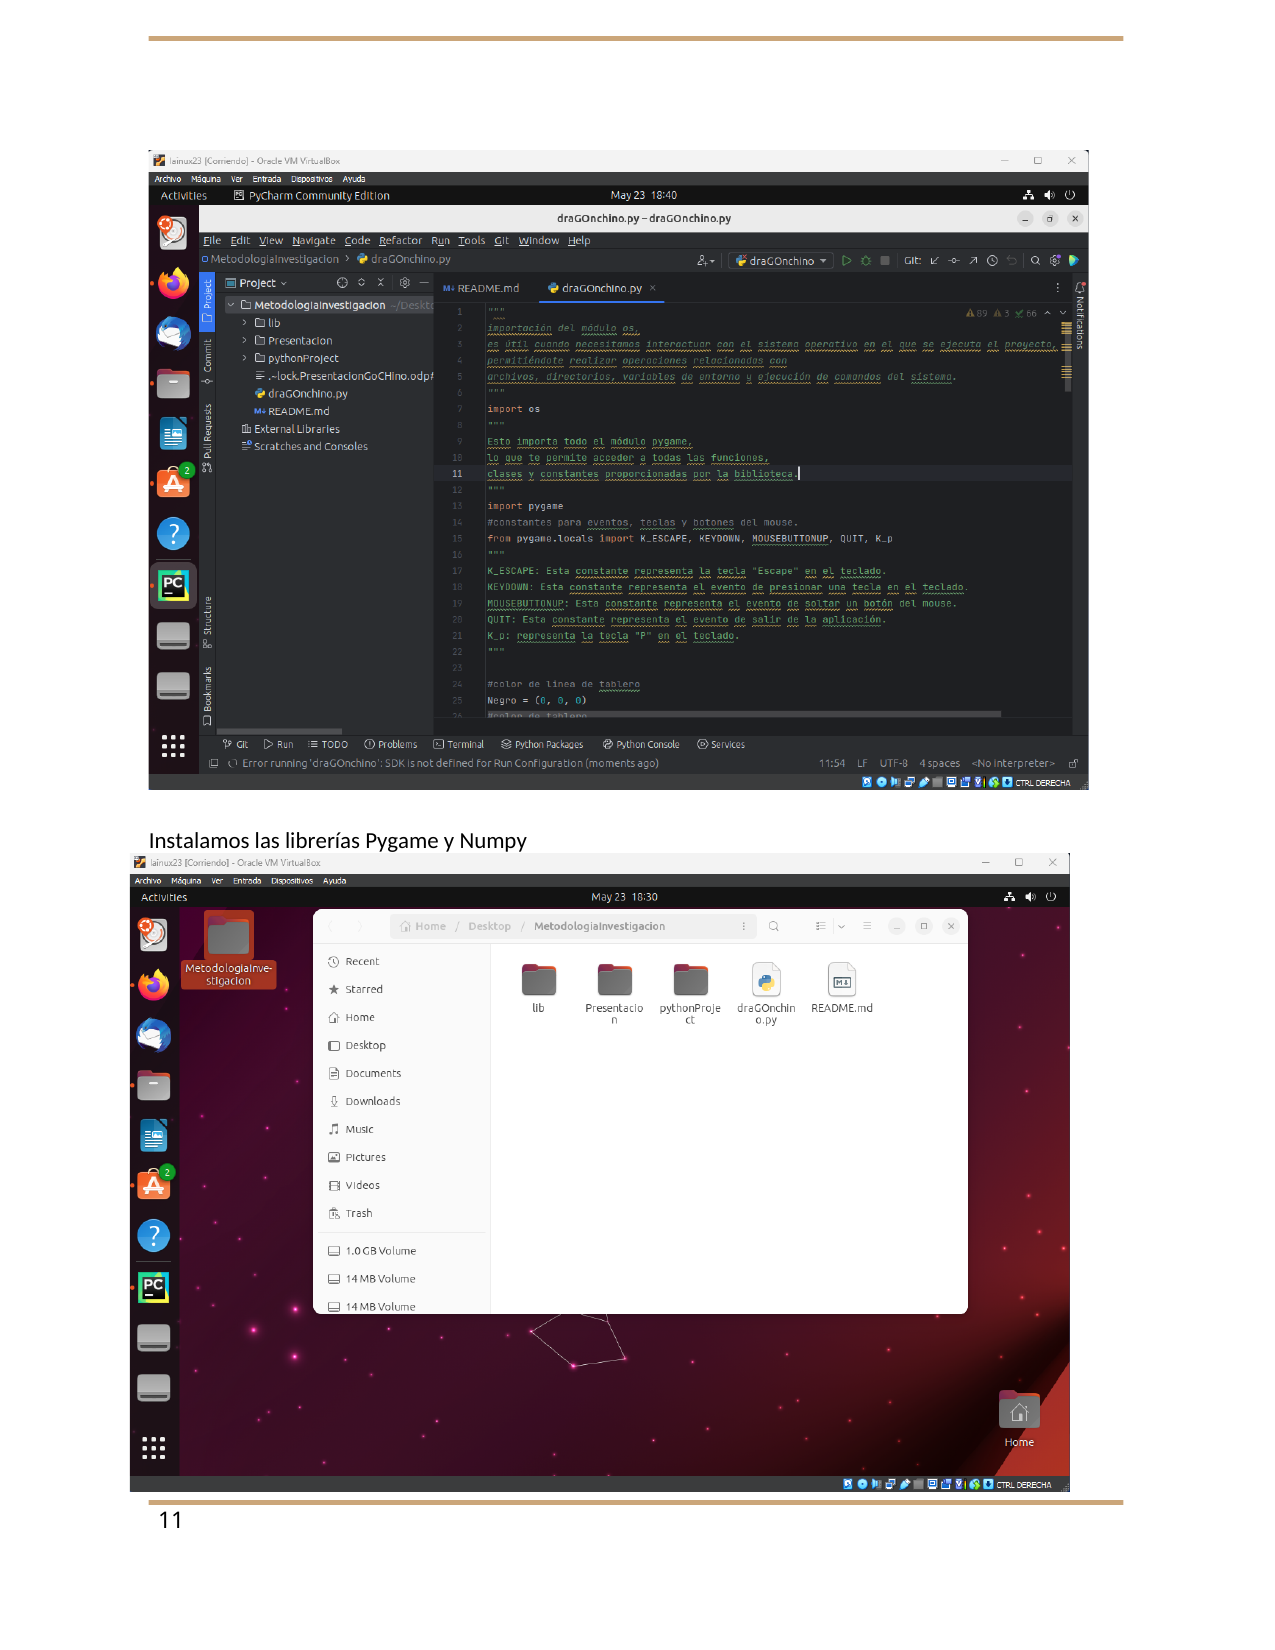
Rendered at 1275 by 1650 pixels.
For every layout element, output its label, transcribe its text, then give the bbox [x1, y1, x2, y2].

text Instalamos git y luego clonamos el repositorio deseado en una carpeta [1089, 150, 1125, 789]
text Instalamos las librerías Pygame y Numpy [148, 826, 1125, 854]
